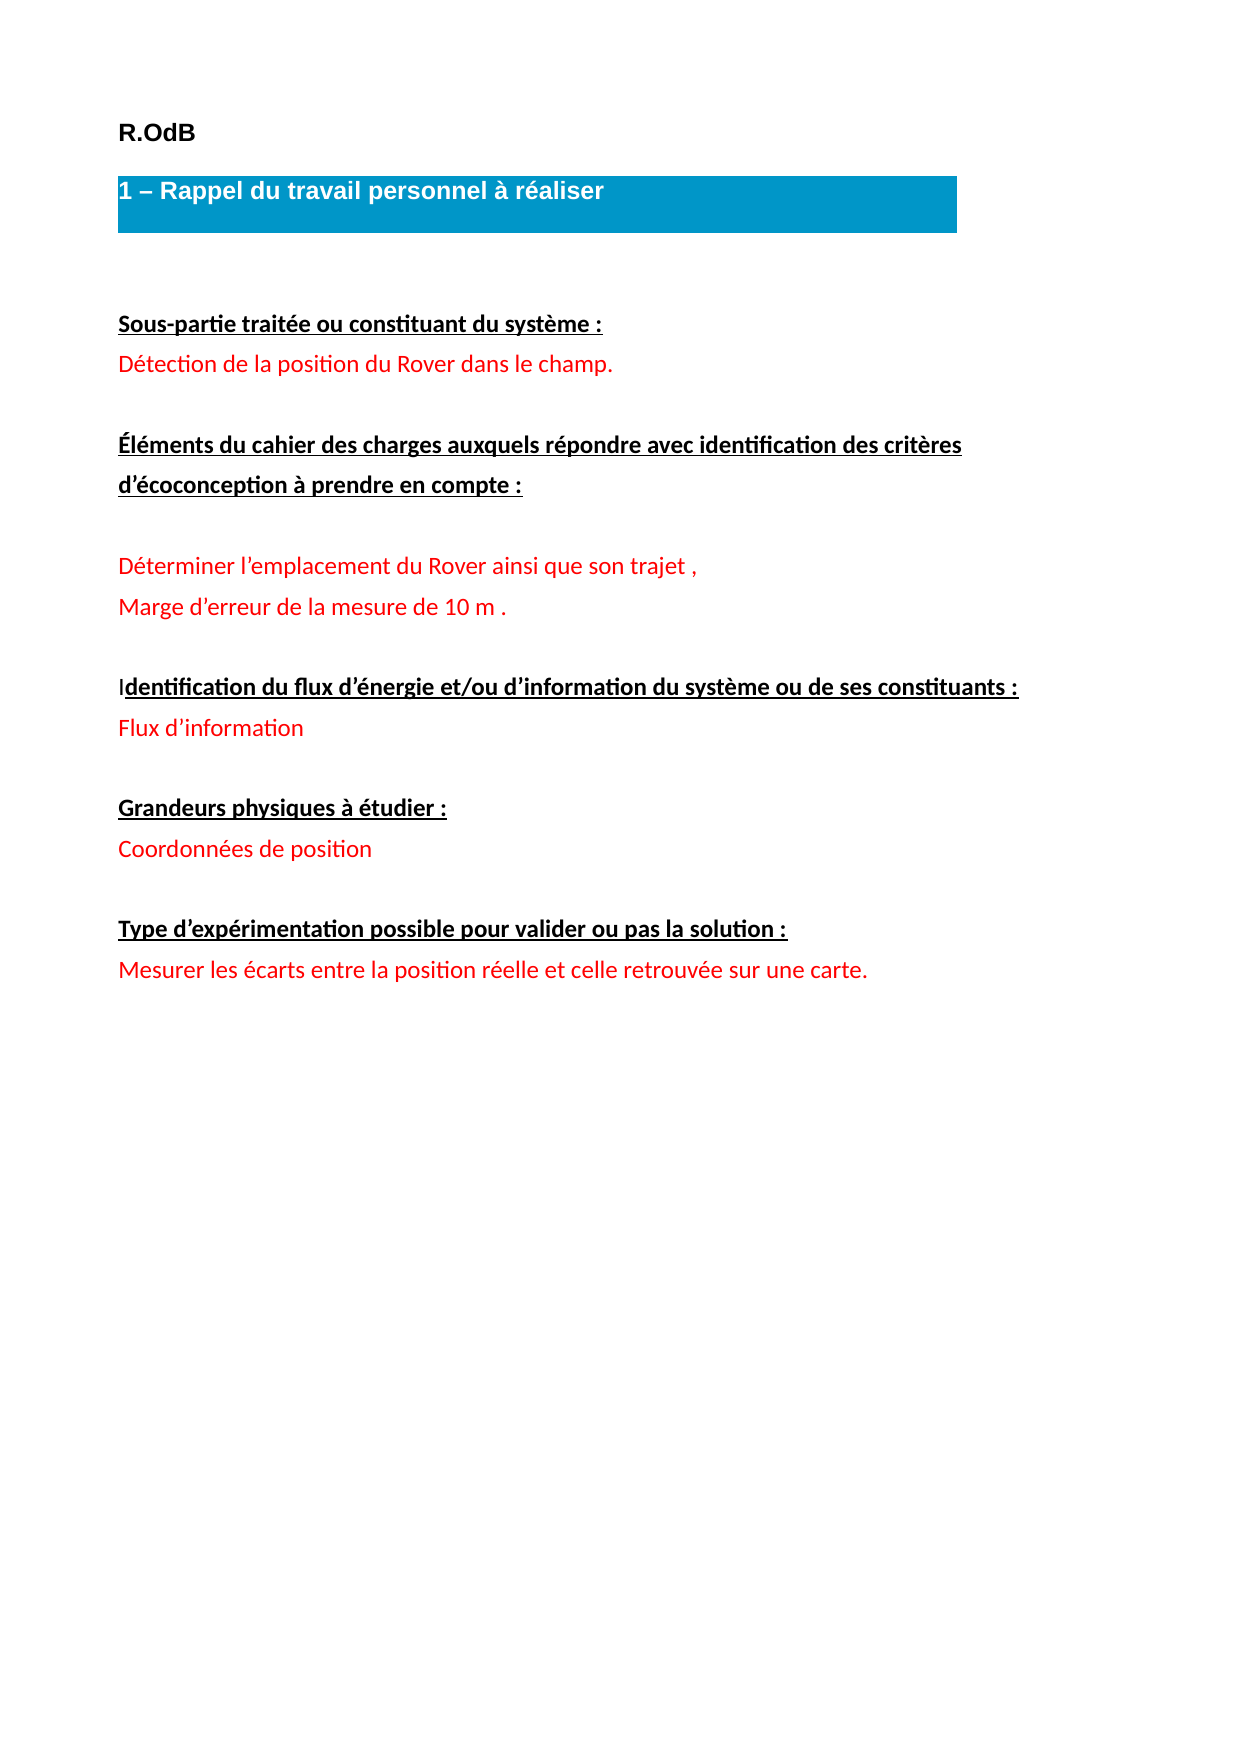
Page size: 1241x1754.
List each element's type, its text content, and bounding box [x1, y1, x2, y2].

text Coordonnées de position [118, 833, 1122, 863]
subtitle 1 – Rappel du travail personnel à réaliser [118, 176, 957, 204]
text Sous-partie traitée ou constituant du système : [118, 308, 1122, 338]
text Identification du flux d’énergie et/ou d’information du système ou de ses constituants : [118, 671, 1122, 701]
text Type d’expérimentation possible pour valider ou pas la solution : [118, 913, 1122, 943]
text Déterminer l’emplacement du Rover ainsi que son trajet , [118, 550, 1122, 580]
text Marge d’erreur de la mesure de 10 m . [118, 591, 1122, 621]
text Grandeurs physiques à étudier : [118, 792, 1122, 822]
text Éléments du cahier des charges auxquels répondre avec identification des critères [118, 429, 1122, 459]
text Flux d’information [118, 712, 1122, 742]
text Détection de la position du Rover dans le champ. [118, 349, 1122, 379]
text d’écoconception à prendre en compte : [118, 470, 1122, 500]
text Mesurer les écarts entre la position réelle et celle retrouvée sur une carte. [118, 954, 1122, 984]
subtitle R.OdB [118, 118, 957, 147]
